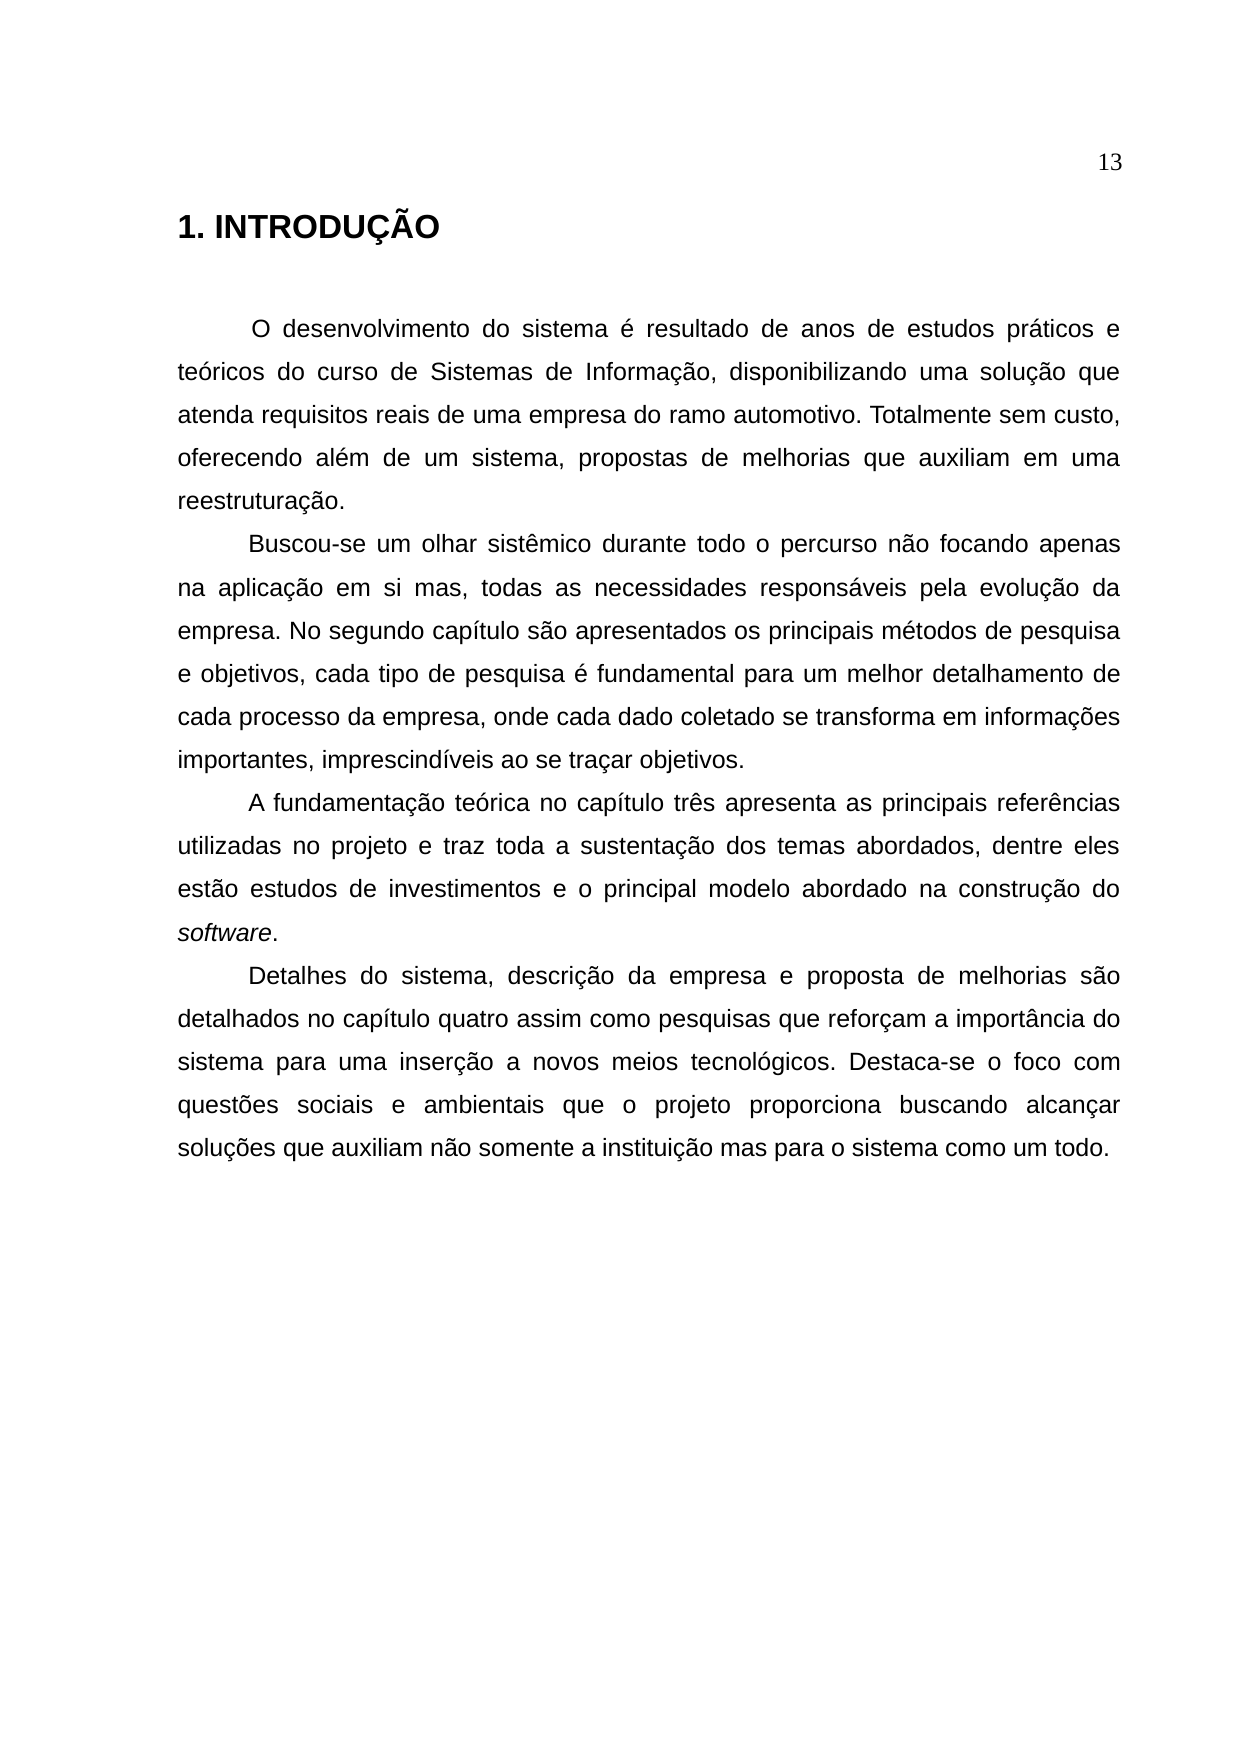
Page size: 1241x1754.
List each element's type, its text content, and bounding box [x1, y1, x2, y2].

text Detalhes do sistema, descrição da empresa e proposta de melhorias são detalhados no capítulo quatro assim como pesquisas que reforçam a importância do sistema para uma inserção a novos meios tecnológicos. Destaca-se o foco com questões sociais e ambientais que o projeto proporciona buscando alcançar soluções que auxiliam não somente a instituição mas para o sistema como um todo. [177, 961, 1122, 1162]
subtitle 1. Introdução [177, 207, 1122, 245]
text O desenvolvimento do sistema é resultado de anos de estudos práticos e teóricos do curso de Sistemas de Informação, disponibilizando uma solução que atenda requisitos reais de uma empresa do ramo automotivo. Totalmente sem custo, oferecendo além de um sistema, propostas de melhorias que auxiliam em uma reestruturação. [177, 314, 1122, 515]
text A fundamentação teórica no capítulo três apresenta as principais referências utilizadas no projeto e traz toda a sustentação dos temas abordados, dentre eles estão estudos de investimentos e o principal modelo abordado na construção do software. [177, 788, 1122, 946]
text Buscou-se um olhar sistêmico durante todo o percurso não focando apenas na aplicação em si mas, todas as necessidades responsáveis pela evolução da empresa. No segundo capítulo são apresentados os principais métodos de pesquisa e objetivos, cada tipo de pesquisa é fundamental para um melhor detalhamento de cada processo da empresa, onde cada dado coletado se transforma em informações importantes, imprescindíveis ao se traçar objetivos. [177, 529, 1122, 774]
